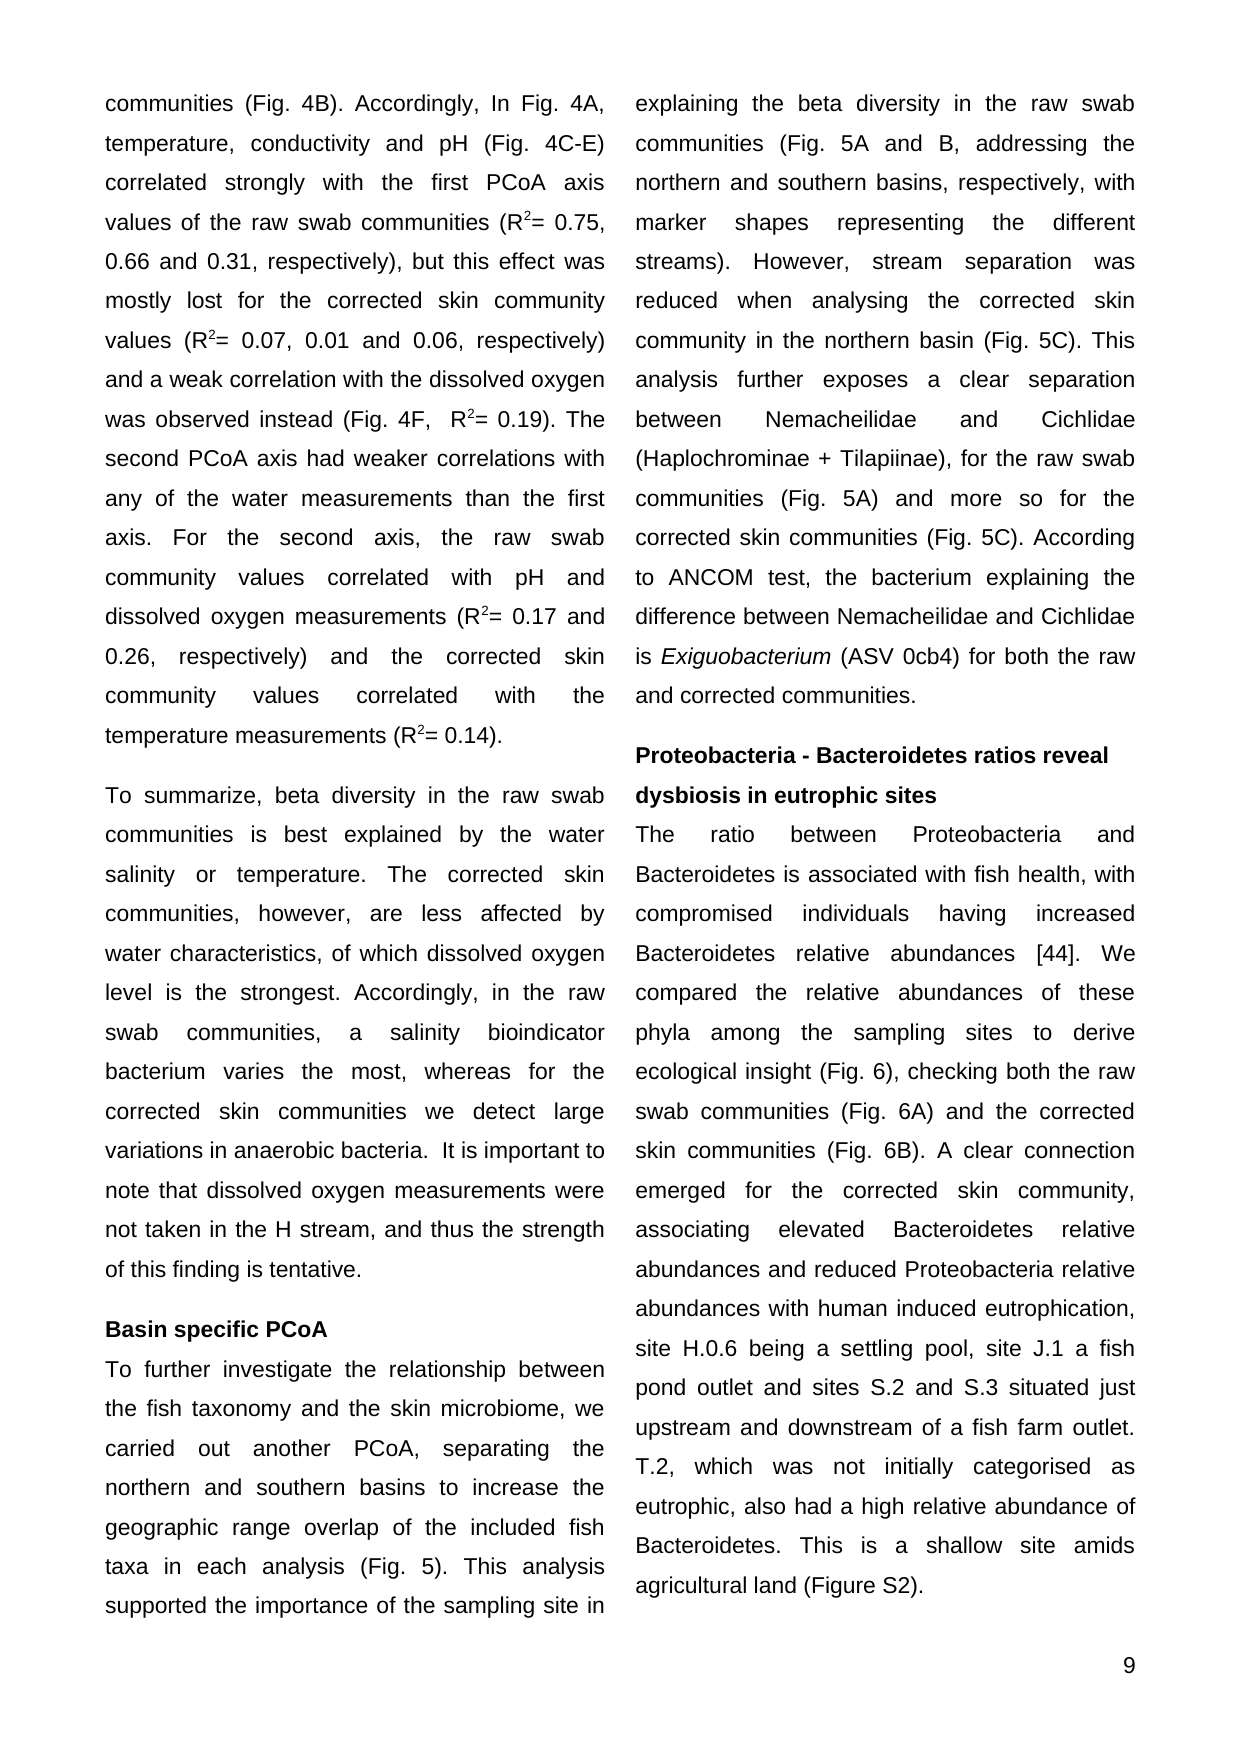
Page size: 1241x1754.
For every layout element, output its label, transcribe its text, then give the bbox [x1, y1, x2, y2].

text communities (Fig. 4B). Accordingly, In Fig. 4A, temperature, conductivity and pH (Fig. 4C-E) correlated strongly with the first PCoA axis values of the raw swab communities (R2= 0.75, 0.66 and 0.31, respectively), but this effect was mostly lost for the corrected skin community values (R2= 0.07, 0.01 and 0.06, respectively) and a weak correlation with the dissolved oxygen was observed instead (Fig. 4F, R2= 0.19). The second PCoA axis had weaker correlations with any of the water measurements than the first axis. For the second axis, the raw swab community values correlated with pH and dissolved oxygen measurements (R2= 0.17 and 0.26, respectively) and the corrected skin community values correlated with the temperature measurements (R2= 0.14). [105, 90, 605, 748]
text The ratio between Proteobacteria and Bacteroidetes is associated with fish health, with compromised individuals having increased Bacteroidetes relative abundances [44]. We compared the relative abundances of these phyla among the sampling sites to derive ecological insight (Fig. 6), checking both the raw swab communities (Fig. 6A) and the corrected skin communities (Fig. 6B). A clear connection emerged for the corrected skin community, associating elevated Bacteroidetes relative abundances and reduced Proteobacteria relative abundances with human induced eutrophication, site H.0.6 being a settling pool, site J.1 a fish pond outlet and sites S.2 and S.3 situated just upstream and downstream of a fish farm outlet. T.2, which was not initially categorised as eutrophic, also had a high relative abundance of Bacteroidetes. This is a shallow site amids agricultural land (Figure S2). [635, 821, 1136, 1598]
text Proteobacteria - Bacteroidetes ratios reveal dysbiosis in eutrophic sites [635, 742, 1136, 808]
text Basin specific PCoA [105, 1316, 605, 1342]
text To summarize, beta diversity in the raw swab communities is best explained by the water salinity or temperature. The corrected skin communities, however, are less affected by water characteristics, of which dissolved oxygen level is the strongest. Accordingly, in the raw swab communities, a salinity bioindicator bacterium varies the most, whereas for the corrected skin communities we detect large variations in anaerobic bacteria. It is important to note that dissolved oxygen measurements were not taken in the H stream, and thus the strength of this finding is tentative. [105, 782, 605, 1282]
text explaining the beta diversity in the raw swab communities (Fig. 5A and B, addressing the northern and southern basins, respectively, with marker shapes representing the different streams). However, stream separation was reduced when analysing the corrected skin community in the northern basin (Fig. 5C). This analysis further exposes a clear separation between Nemacheilidae and Cichlidae (Haplochrominae + Tilapiinae), for the raw swab communities (Fig. 5A) and more so for the corrected skin communities (Fig. 5C). According to ANCOM test, the bacterium explaining the difference between Nemacheilidae and Cichlidae is Exiguobacterium (ASV 0cb4) for both the raw and corrected communities. [635, 90, 1136, 708]
text To further investigate the relationship between the fish taxonomy and the skin microbiome, we carried out another PCoA, separating the northern and southern basins to increase the geographic range overlap of the included fish taxa in each analysis (Fig. 5). This analysis supported the importance of the sampling site in [105, 1356, 605, 1619]
